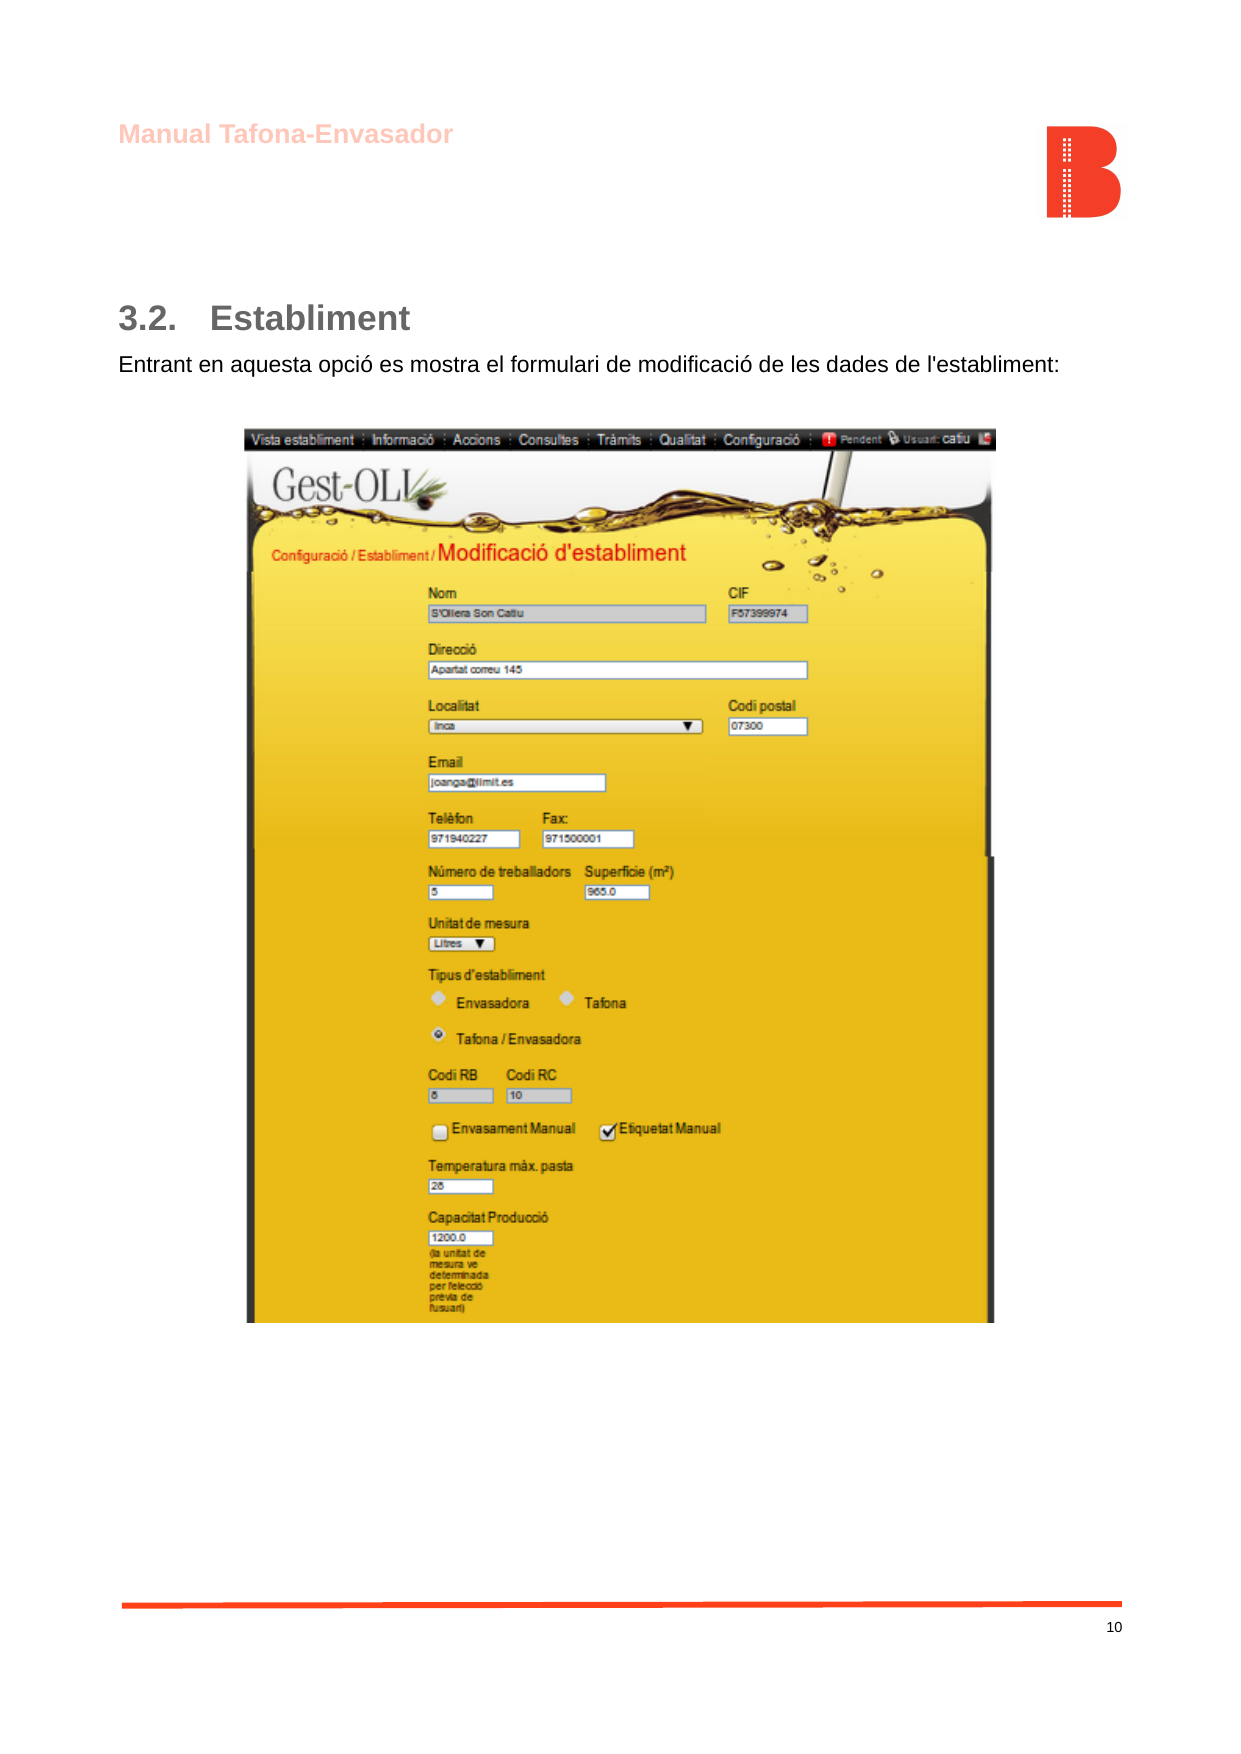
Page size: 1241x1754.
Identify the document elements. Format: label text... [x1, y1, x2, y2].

list Entrant en aquesta opció es mostra el formulari de modificació de les dades de l'establiment: [118, 351, 1122, 377]
subtitle Establiment [118, 298, 1122, 338]
picture [1036, 124, 1130, 221]
picture [244, 428, 996, 1323]
